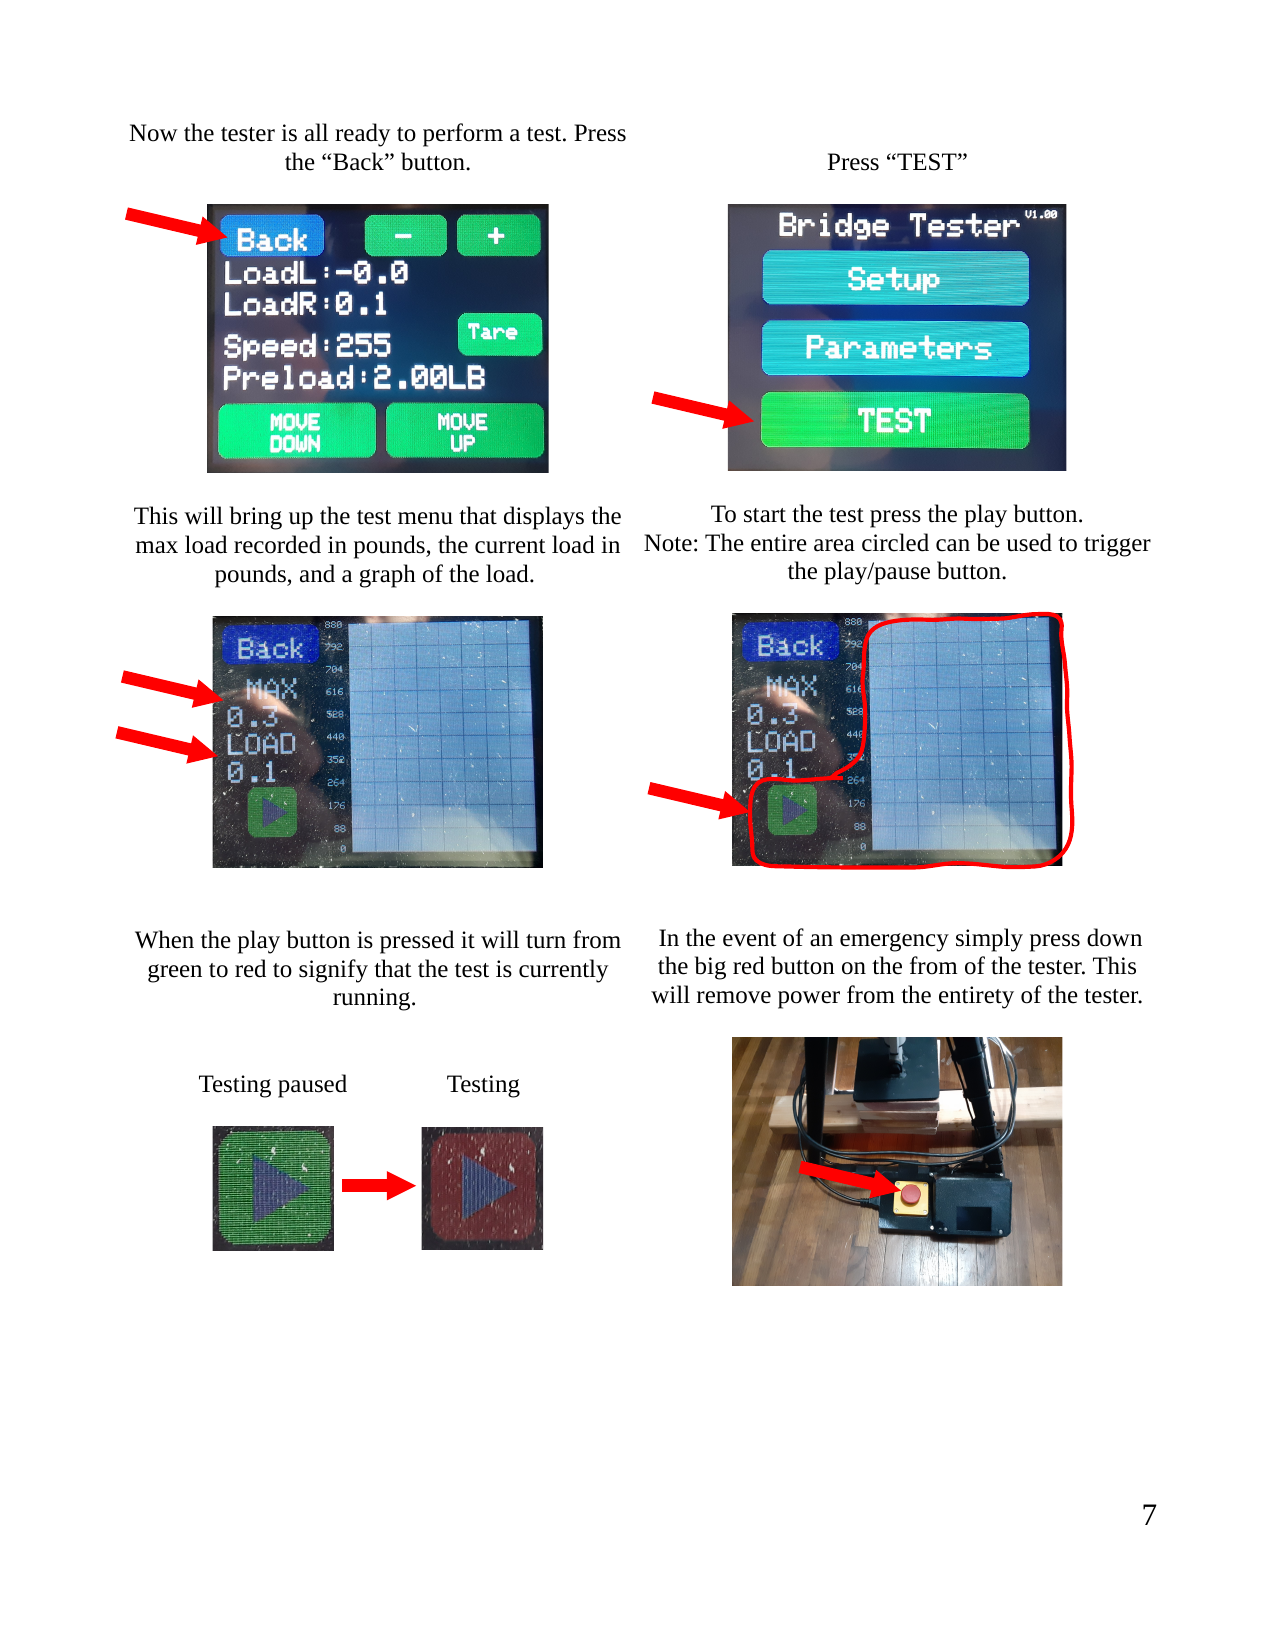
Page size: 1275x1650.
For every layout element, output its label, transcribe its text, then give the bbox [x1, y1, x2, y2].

picture [212, 616, 543, 868]
picture [421, 1127, 544, 1250]
text When the play button is pressed it will turn from green to red to signify that the test is currently running. [118, 925, 637, 1011]
text Note: The entire area circled can be used to trigger the play/pause button. [637, 528, 1157, 585]
text Testing paused Testing [118, 1069, 637, 1097]
picture [753, 617, 1063, 865]
text Press “TEST” [637, 147, 1157, 176]
text This will bring up the test menu that displays the max load recorded in pounds, the current load in pounds, and a graph of the load. [118, 501, 637, 587]
picture [727, 204, 1067, 471]
text In the event of an emergency simply press down the big red button on the from of the tester. This will remove power from the entirety of the tester. [637, 923, 1157, 1009]
picture [732, 613, 1019, 809]
picture [207, 204, 549, 473]
text Now the tester is all ready to perform a test. Press the “Back” button. [118, 118, 637, 176]
picture [212, 1126, 334, 1251]
picture [1050, 857, 1063, 866]
picture [732, 813, 759, 866]
text To start the test press the play button. [637, 499, 1157, 528]
picture [732, 1037, 1063, 1286]
